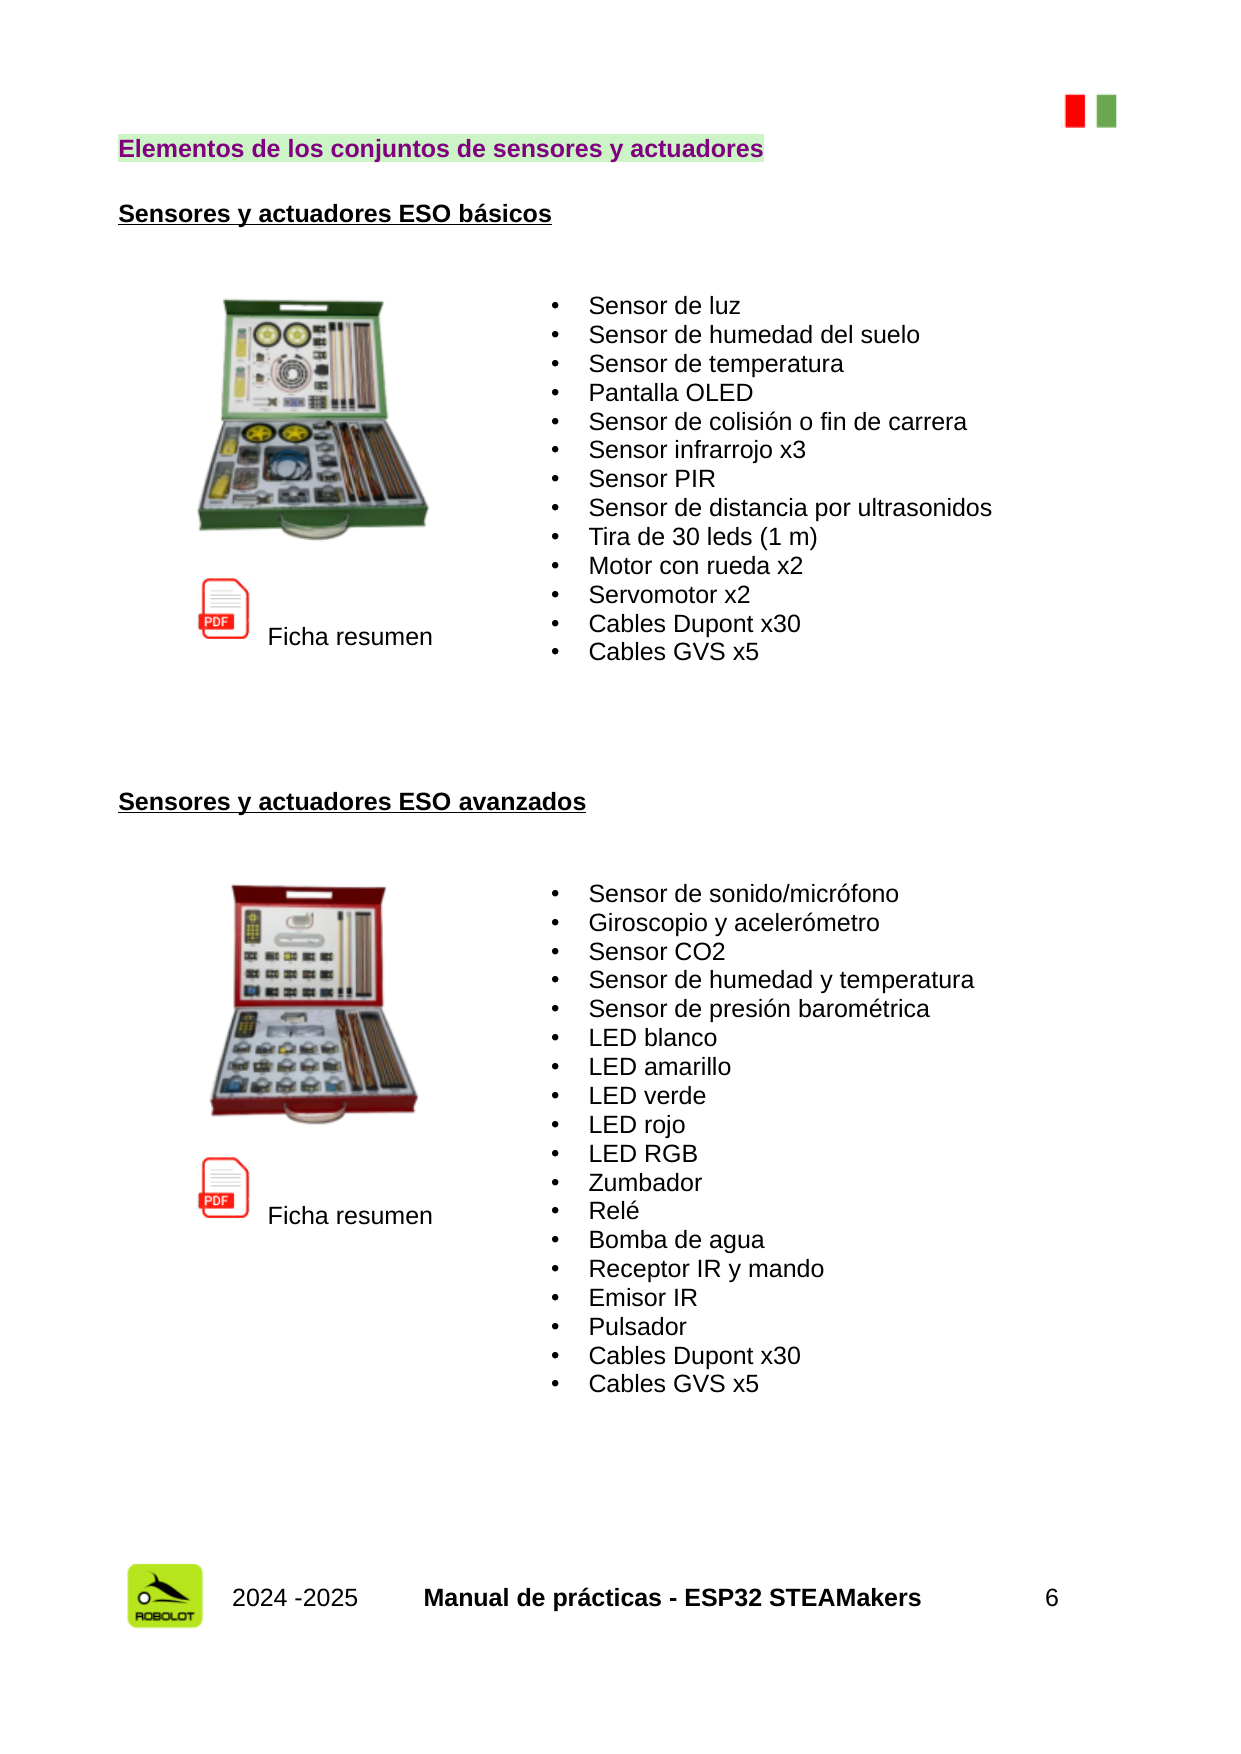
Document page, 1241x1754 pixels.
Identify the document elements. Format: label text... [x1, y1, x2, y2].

table_cell Ficha resumen [118, 1135, 508, 1251]
table_cell [118, 1251, 508, 1404]
table_header Sensor de luz Sensor de humedad del suelo Sensor de temperatura Pantalla OLED Sensor de colisión o fin de carrera Sensor infrarrojo x3 Sensor PIR Sensor de distancia por ultrasonidos Tira de 30 leds (1 m) Motor con rueda x2 Servomotor x2 Cables Dupont x30 Cables GVS x5 [508, 285, 1122, 672]
table_header Sensor de sonido/micrófono Giroscopio y acelerómetro Sensor CO2 Sensor de humedad y temperatura Sensor de presión barométrica LED blanco LED amarillo LED verde LED rojo LED RGB Zumbador Relé Bomba de agua Receptor IR y mando Emisor IR Pulsador Cables Dupont x30 Cables GVS x5 [508, 873, 1122, 1404]
table_header [118, 873, 508, 1135]
picture [207, 878, 419, 1129]
subtitle Elementos de los conjuntos de sensores y actuadores [118, 88, 1122, 162]
picture [1061, 89, 1120, 134]
picture [189, 291, 437, 551]
picture [126, 1563, 205, 1631]
text Sensores y actuadores ESO avanzados [118, 787, 1122, 816]
text Sensores y actuadores ESO básicos [118, 199, 1122, 228]
table_header [118, 285, 508, 556]
table_cell Ficha resumen [118, 556, 508, 672]
picture [192, 577, 254, 646]
picture [192, 1156, 254, 1225]
